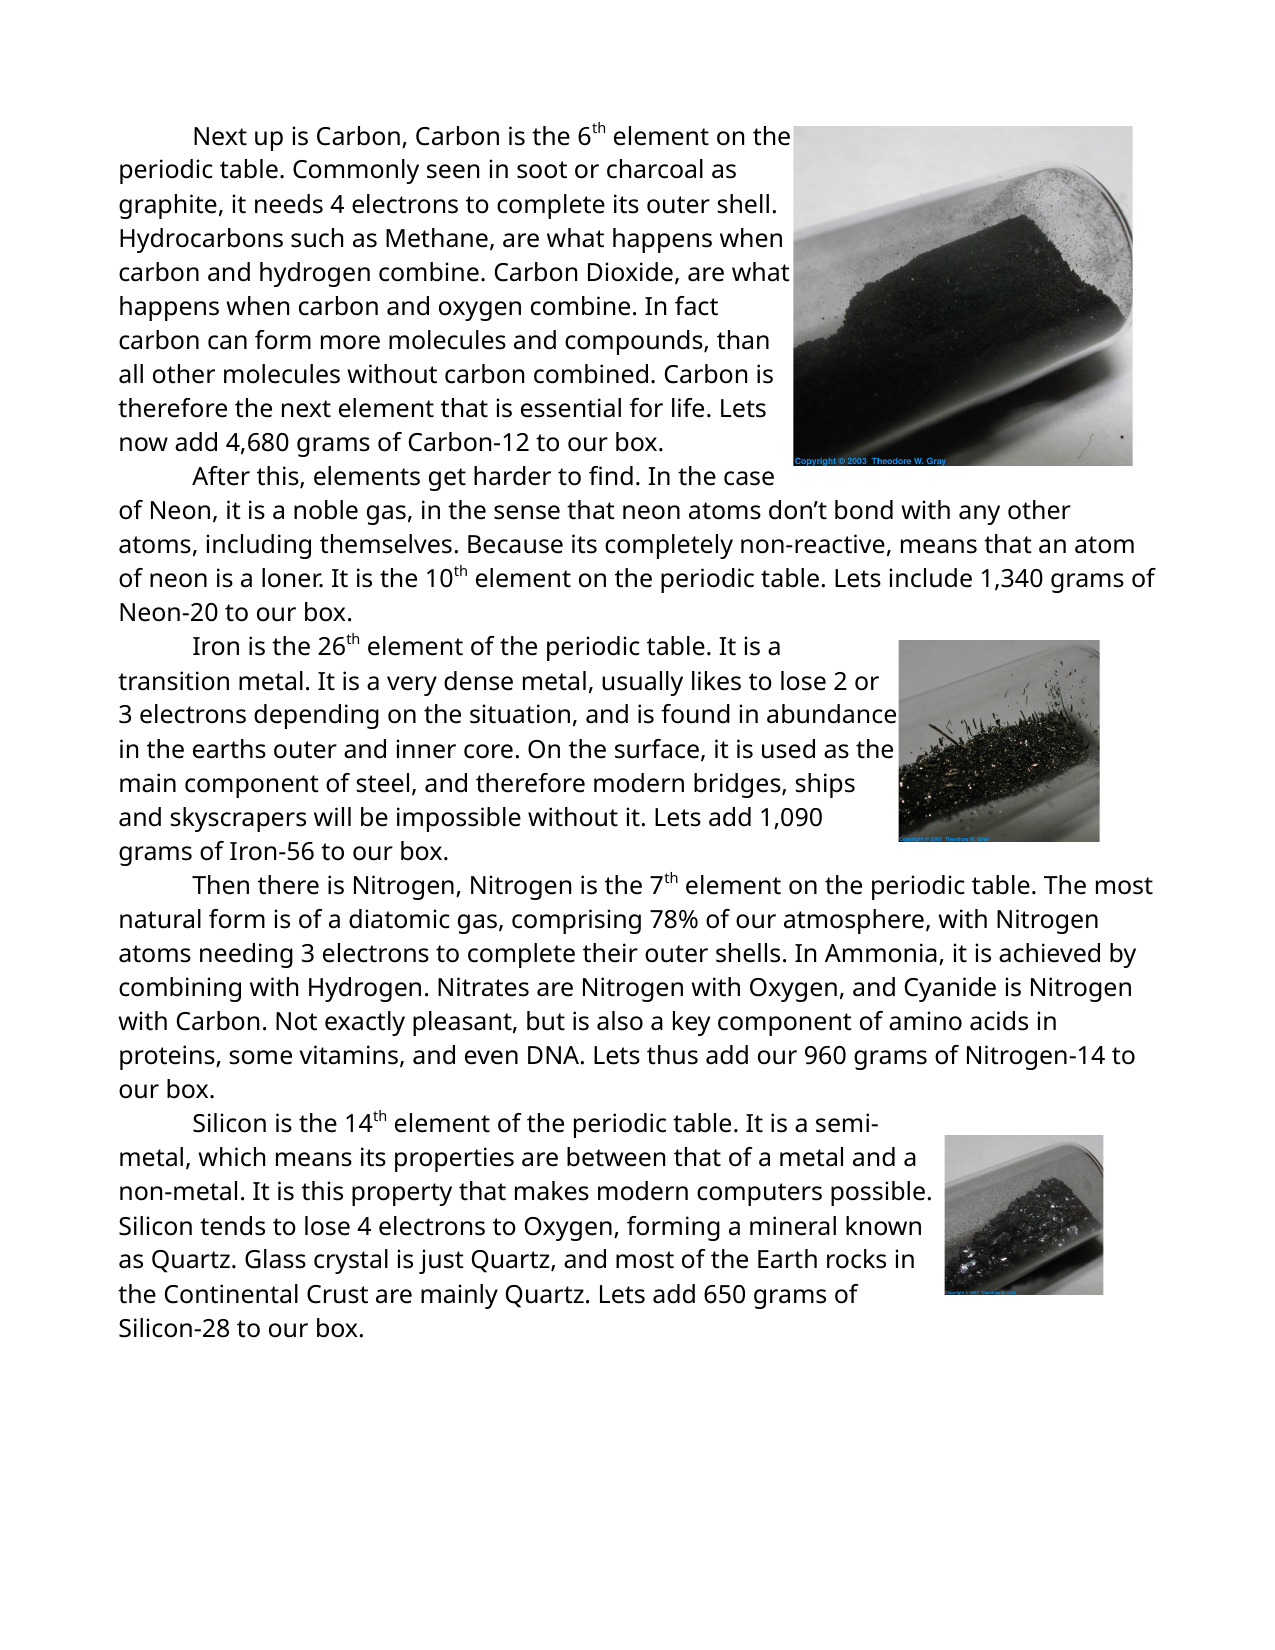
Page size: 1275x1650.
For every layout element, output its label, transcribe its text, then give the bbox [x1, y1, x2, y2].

picture [944, 1135, 1104, 1295]
text Silicon is the 14th element of the periodic table. It is a semi-metal, which means its properties are between that of a metal and a non-metal. It is this property that makes modern computers possible. Silicon tends to lose 4 electrons to Oxygen, forming a mineral known as Quartz. Glass crystal is just Quartz, and most of the Earth rocks in the Continental Crust are mainly Quartz. Lets add 650 grams of Silicon-28 to our box. [118, 1106, 1157, 1344]
picture [793, 126, 1133, 466]
picture [898, 640, 1100, 842]
text Iron is the 26th element of the periodic table. It is a transition metal. It is a very dense metal, usually likes to lose 2 or 3 electrons depending on the situation, and is found in abundance in the earths outer and inner core. On the surface, it is used as the main component of steel, and therefore modern bridges, ships and skyscrapers will be impossible without it. Lets add 1,090 grams of Iron-56 to our box. [118, 629, 1157, 867]
text Next up is Carbon, Carbon is the 6th element on the periodic table. Commonly seen in soot or charcoal as graphite, it needs 4 electrons to complete its outer shell. Hydrocarbons such as Methane, are what happens when carbon and hydrogen combine. Carbon Dioxide, are what happens when carbon and oxygen combine. In fact carbon can form more molecules and compounds, than all other molecules without carbon combined. Carbon is therefore the next element that is essential for life. Lets now add 4,680 grams of Carbon-12 to our box. [118, 118, 1157, 459]
text After this, elements get harder to find. In the case of Neon, it is a noble gas, in the sense that neon atoms don’t bond with any other atoms, including themselves. Because its completely non-reactive, means that an atom of neon is a loner. It is the 10th element on the periodic table. Lets include 1,340 grams of Neon-20 to our box. [118, 459, 1157, 629]
text Then there is Nitrogen, Nitrogen is the 7th element on the periodic table. The most natural form is of a diatomic gas, comprising 78% of our atmosphere, with Nitrogen atoms needing 3 electrons to complete their outer shells. In Ammonia, it is achieved by combining with Hydrogen. Nitrates are Nitrogen with Oxygen, and Cyanide is Nitrogen with Carbon. Not exactly pleasant, but is also a key component of amino acids in proteins, some vitamins, and even DNA. Lets thus add our 960 grams of Nitrogen-14 to our box. [118, 867, 1157, 1106]
